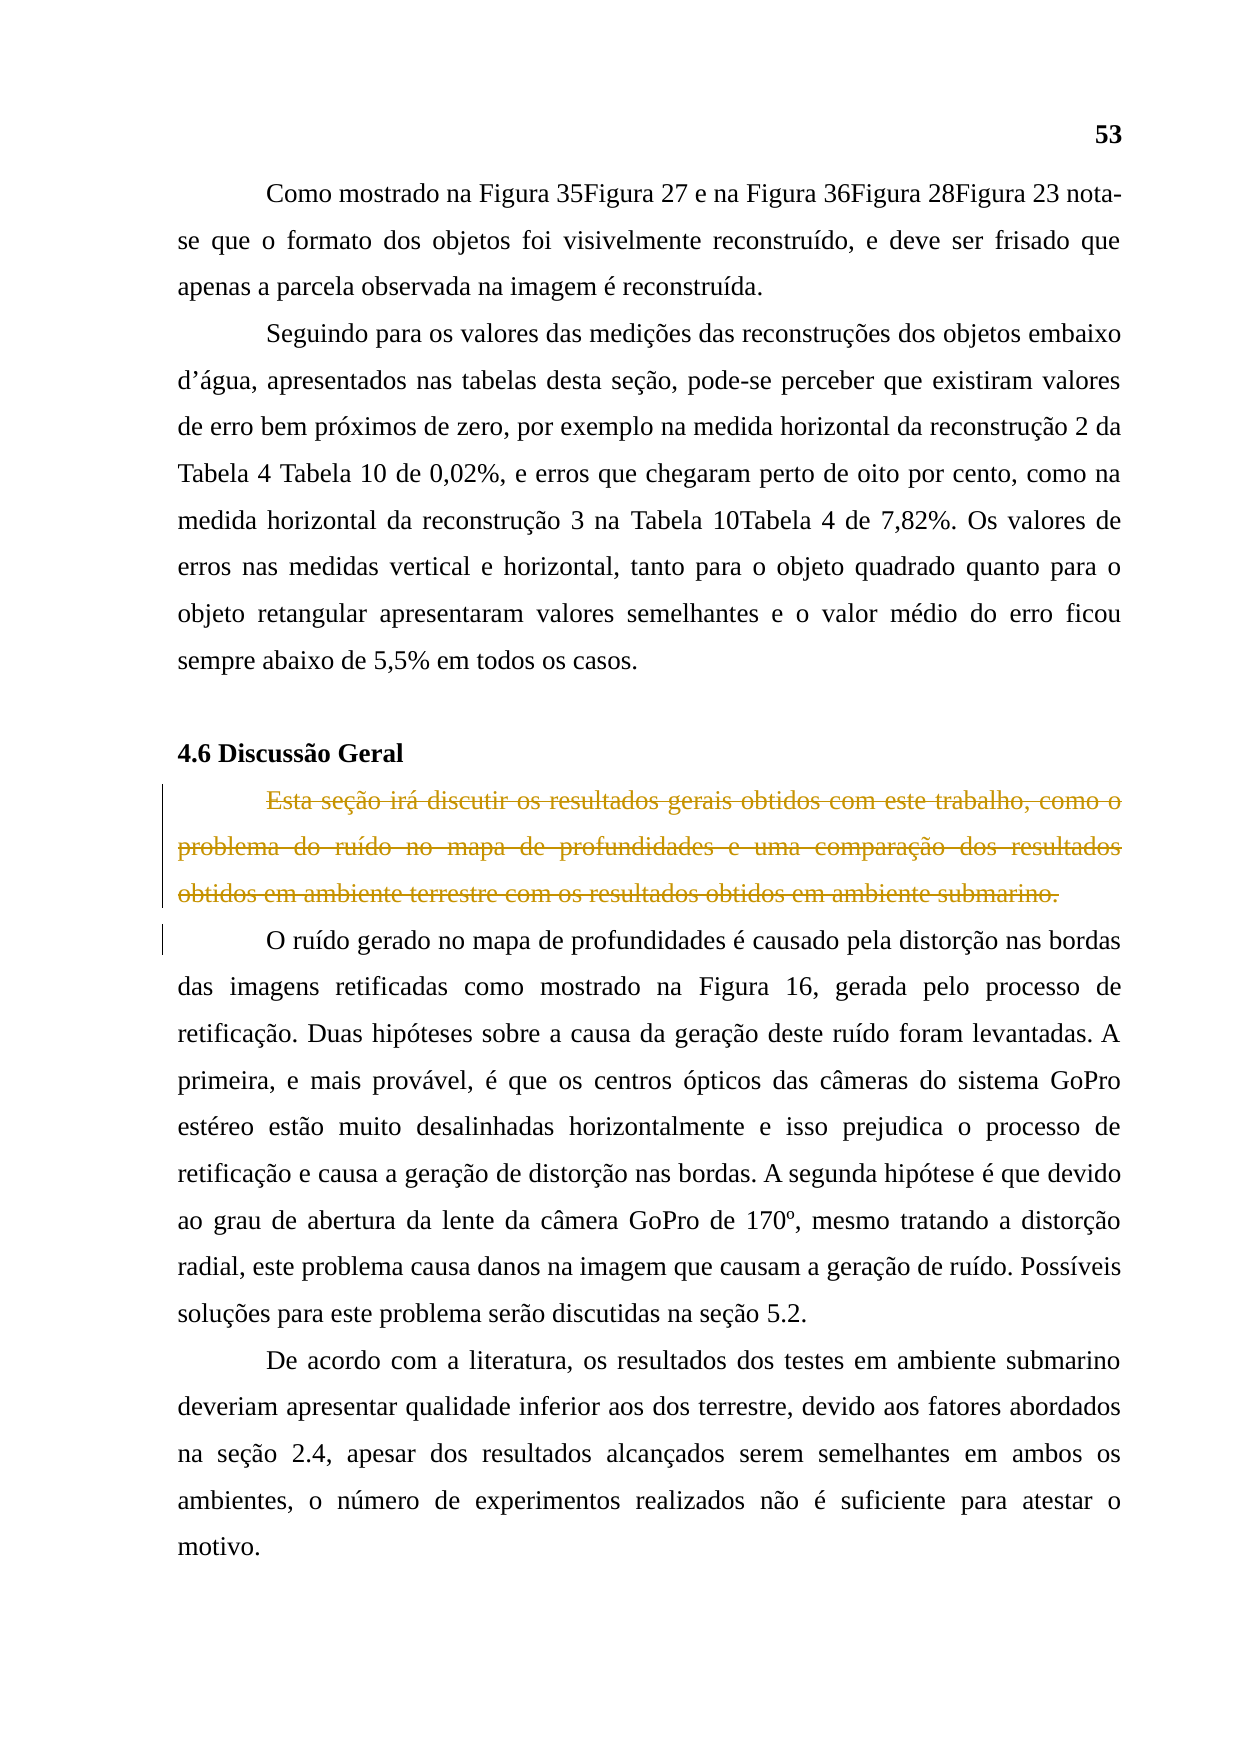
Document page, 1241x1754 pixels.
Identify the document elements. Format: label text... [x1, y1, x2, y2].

subtitle Discussão Geral [177, 737, 1122, 768]
text Seguindo para os valores das medições das reconstruções dos objetos embaixo d’água, apresentados nas tabelas desta seção, pode-se perceber que existiram valores de erro bem próximos de zero, por exemplo na medida horizontal da reconstrução 2 da Tabela 4 Tabela 10 de 0,02%, e erros que chegaram perto de oito por cento, como na medida horizontal da reconstrução 3 na Tabela 10Tabela 4 de 7,82%. Os valores de erros nas medidas vertical e horizontal, tanto para o objeto quadrado quanto para o objeto retangular apresentaram valores semelhantes e o valor médio do erro ficou sempre abaixo de 5,5% em todos os casos. [177, 317, 1122, 675]
text O ruído gerado no mapa de profundidades é causado pela distorção nas bordas das imagens retificadas como mostrado na Figura 16, gerada pelo processo de retificação. Duas hipóteses sobre a causa da geração deste ruído foram levantadas. A primeira, e mais provável, é que os centros ópticos das câmeras do sistema GoPro estéreo estão muito desalinhadas horizontalmente e isso prejudica o processo de retificação e causa a geração de distorção nas bordas. A segunda hipótese é que devido ao grau de abertura da lente da câmera GoPro de 170º, mesmo tratando a distorção radial, este problema causa danos na imagem que causam a geração de ruído. Possíveis soluções para este problema serão discutidas na seção 5.2. [177, 784, 1122, 847]
text De acordo com a literatura, os resultados dos testes em ambiente submarino deveriam apresentar qualidade inferior aos dos terrestre, devido aos fatores abordados na seção 2.4, apesar dos resultados alcançados serem semelhantes em ambos os ambientes, o número de experimentos realizados não é suficiente para atestar o motivo. [177, 1344, 1122, 1562]
text Como mostrado na Figura 35Figura 27 e na Figura 36Figura 28Figura 23 nota-se que o formato dos objetos foi visivelmente reconstruído, e deve ser frisado que apenas a parcela observada na imagem é reconstruída. [177, 177, 1122, 302]
text O ruído gerado no mapa de profundidades é causado pela distorção nas bordas das imagens retificadas como mostrado na Figura 16, gerada pelo processo de retificação. Duas hipóteses sobre a causa da geração deste ruído foram levantadas. A primeira, e mais provável, é que os centros ópticos das câmeras do sistema GoPro estéreo estão muito desalinhadas horizontalmente e isso prejudica o processo de retificação e causa a geração de distorção nas bordas. A segunda hipótese é que devido ao grau de abertura da lente da câmera GoPro de 170º, mesmo tratando a distorção radial, este problema causa danos na imagem que causam a geração de ruído. Possíveis soluções para este problema serão discutidas na seção 5.2. [177, 849, 1122, 908]
